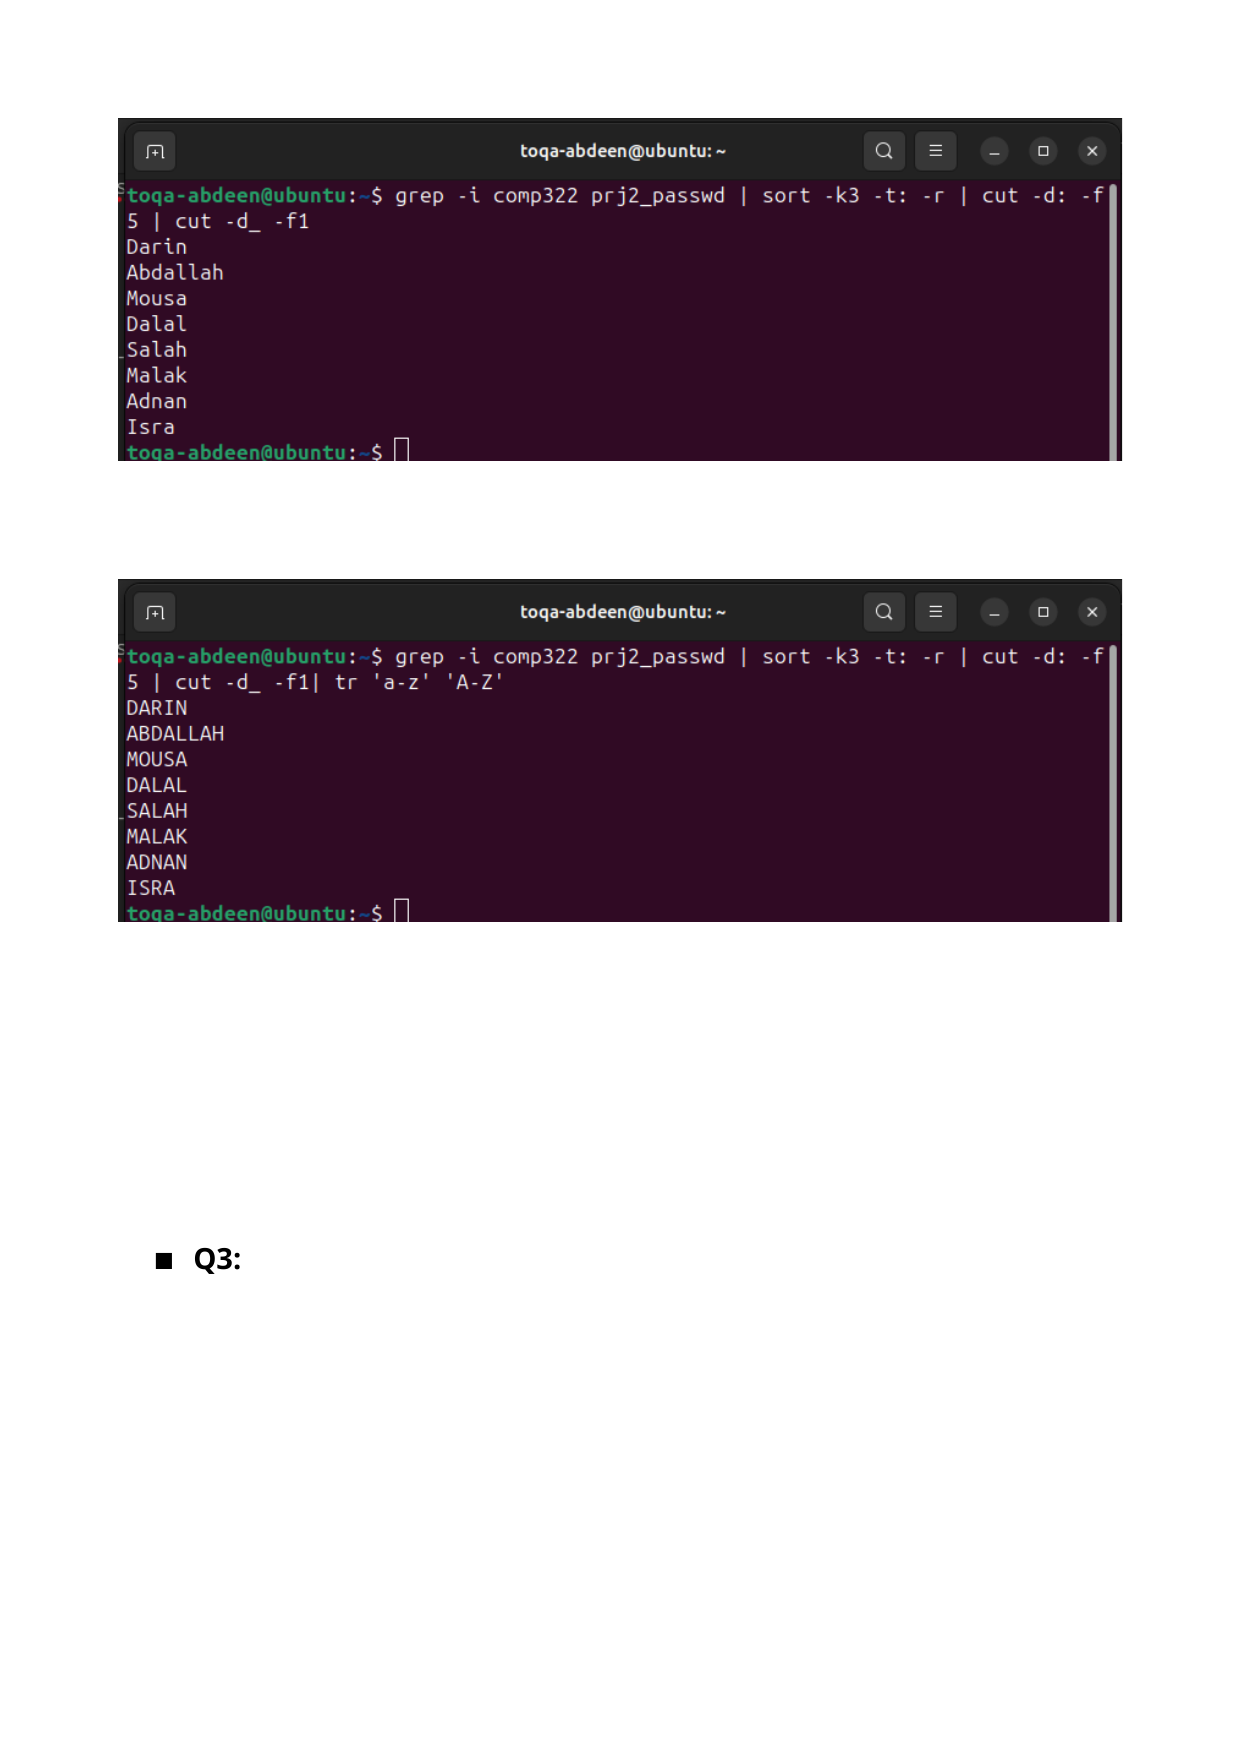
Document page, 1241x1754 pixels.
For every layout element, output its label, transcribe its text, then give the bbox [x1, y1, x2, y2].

list Q3: [156, 1239, 1122, 1278]
picture [118, 118, 1123, 461]
picture [118, 579, 1123, 922]
